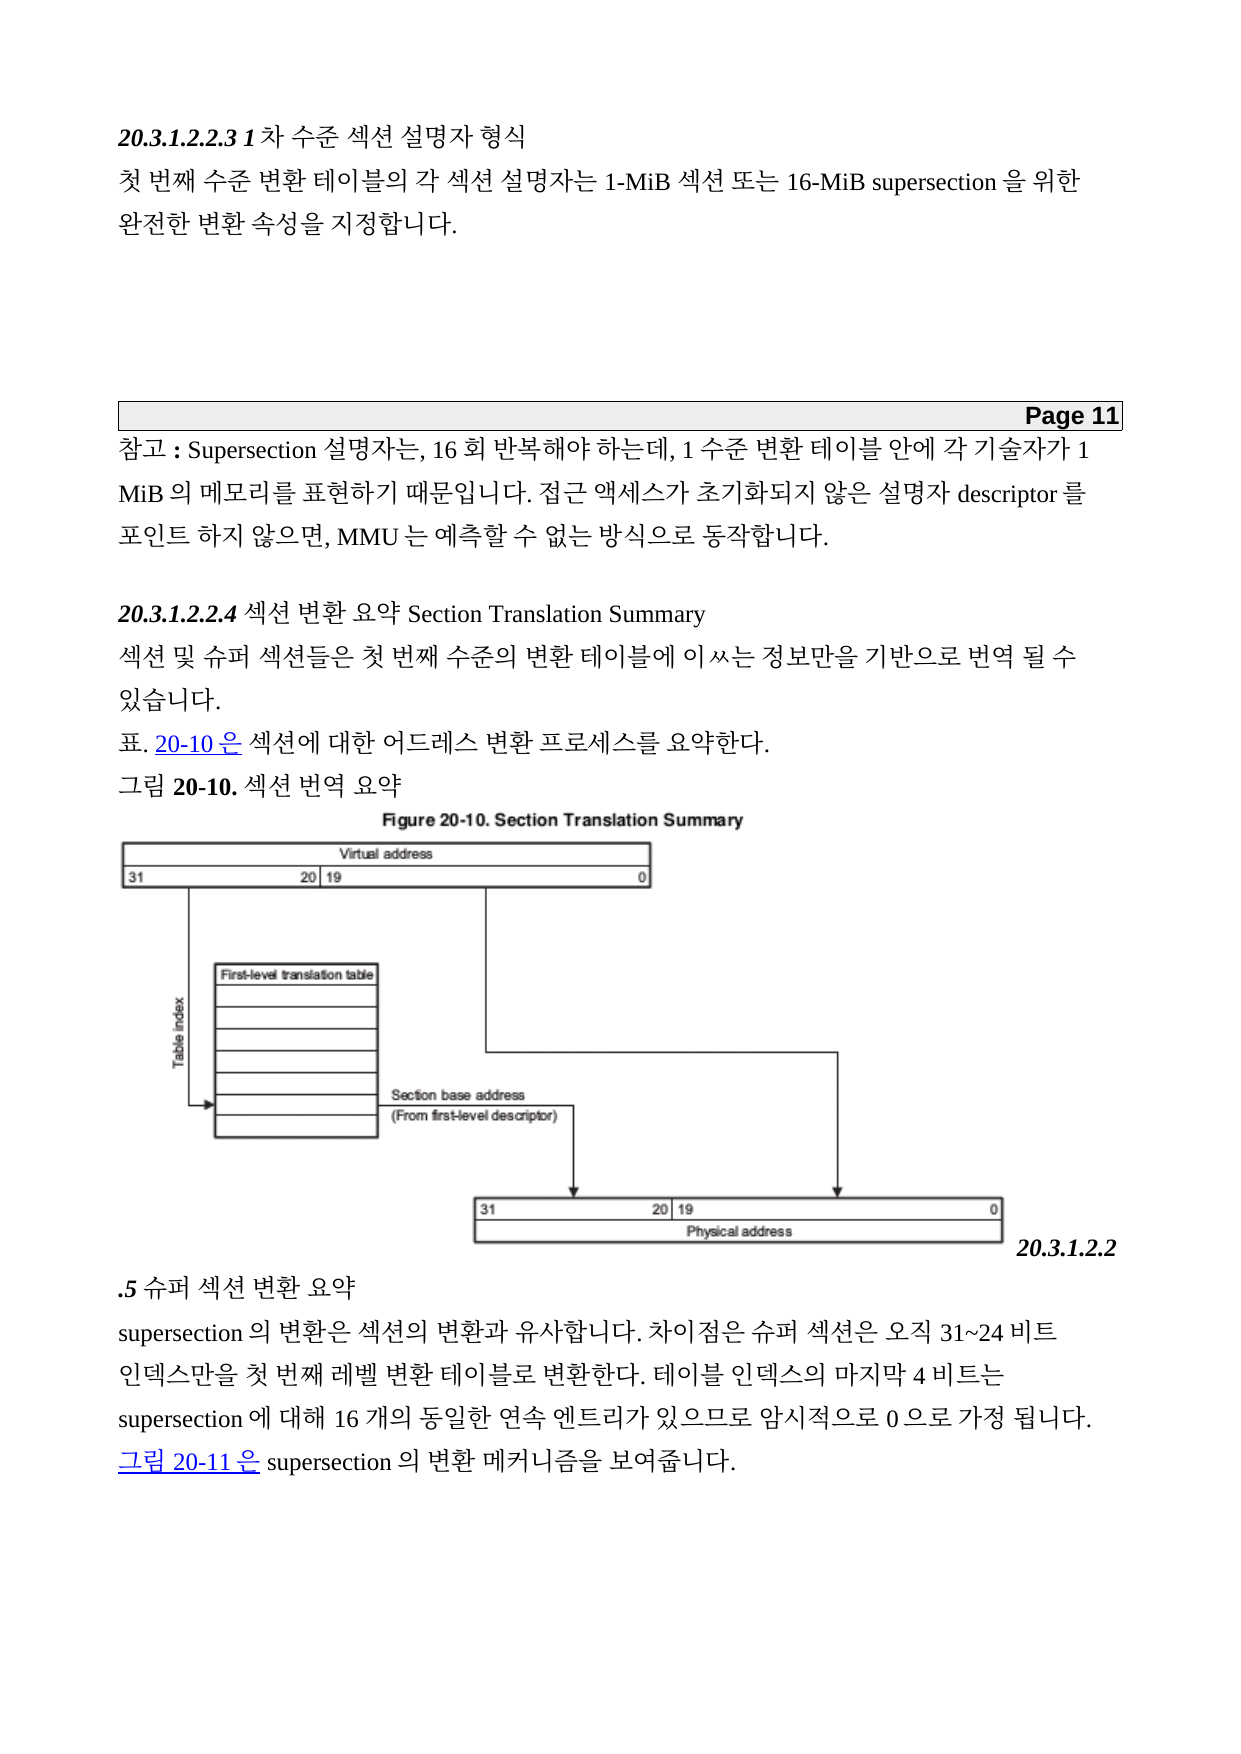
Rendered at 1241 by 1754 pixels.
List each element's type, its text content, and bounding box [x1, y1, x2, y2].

text 20.3.1.2.2.4 섹션 변환 요약 Section Translation Summary [118, 594, 1122, 630]
text 첫 번째 수준 변환 테이블의 각 섹션 설명자는 1-MiB 섹션 또는 16-MiB supersection을 위한 완전한 변환 속성을 지정합니다. [118, 161, 1122, 240]
text 참고 : Supersection 설명자는, 16 회 반복해야 하는데, 1 수준 변환 테이블 안에 각 기술자가 1 MiB의 메모리를 표현하기 때문입니다. 접근 액세스가 초기화되지 않은 설명자 descriptor를 포인트 하지 않으면, MMU는 예측할 수 없는 방식으로 동작합니다. [118, 431, 1122, 552]
text 그림 20-10. 섹션 번역 요약 [118, 767, 1122, 802]
text 섹션 및 슈퍼 섹션들은 첫 번째 수준의 변환 테이블에 이ㅆ는 정보만을 기반으로 번역 될 수 있습니다. [118, 637, 1122, 716]
table_header Page 11 [119, 402, 1122, 430]
text 20.3.1.2.2.3 1차 수준 섹션 설명자 형식 [118, 118, 1122, 154]
text 그림 20-11은 supersection의 변환 메커니즘을 보여줍니다. [118, 1442, 1122, 1478]
text 표. 20-10은 섹션에 대한 어드레스 변환 프로세스를 요약한다. [118, 723, 1122, 759]
text 20.3.1.2.2.5 슈퍼 섹션 변환 요약 [118, 810, 1122, 1305]
text supersection의 변환은 섹션의 변환과 유사합니다. 차이점은 슈퍼 섹션은 오직 31~24 비트 인덱스만을 첫 번째 레벨 변환 테이블로 변환한다. 테이블 인덱스의 마지막 4 비트는 supersection에 대해 16 개의 동일한 연속 엔트리가 있으므로 암시적으로 0으로 가정 됩니다. [118, 1312, 1122, 1434]
